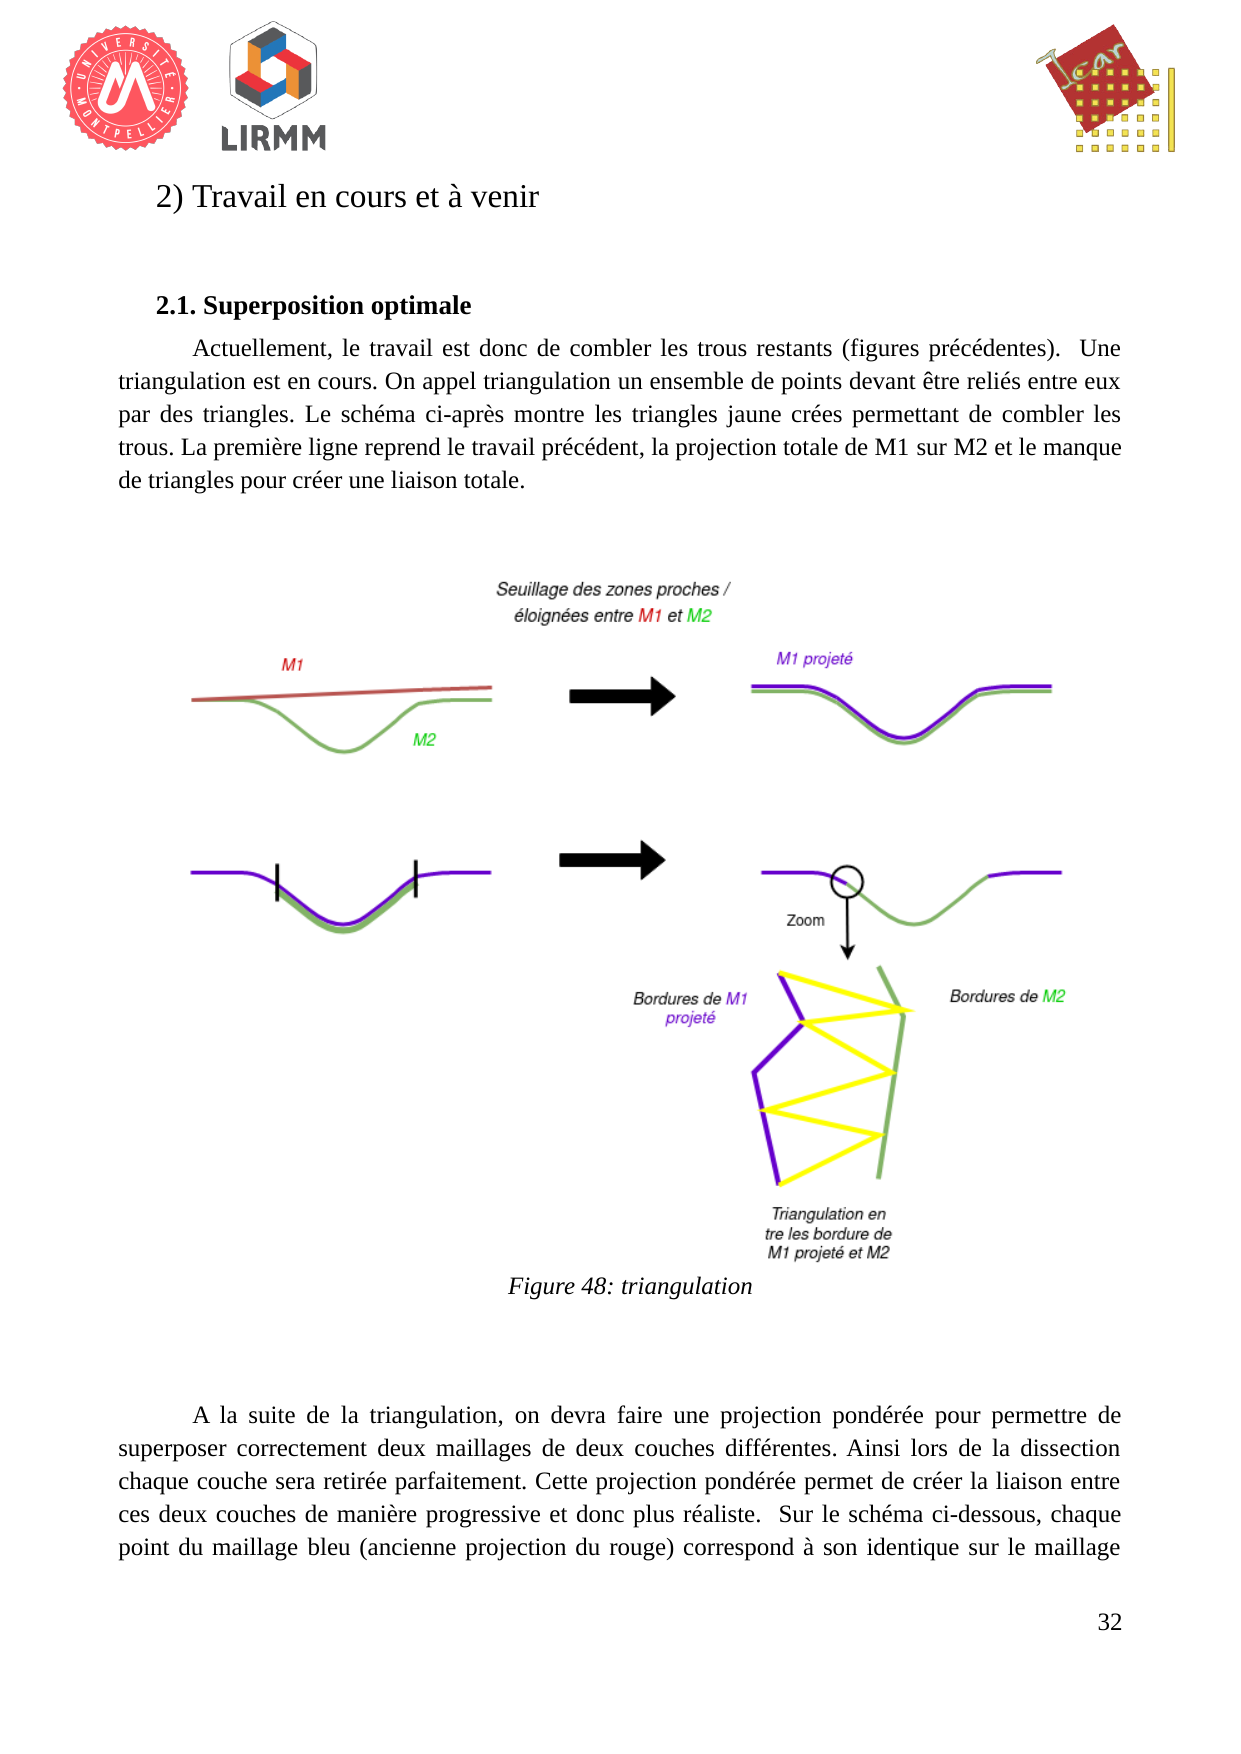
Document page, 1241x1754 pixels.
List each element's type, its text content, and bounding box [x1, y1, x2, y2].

subtitle 2.1. Superposition optimale [156, 289, 1122, 321]
subtitle 2) Travail en cours et à venir [156, 176, 1122, 215]
text A la suite de la triangulation, on devra faire une projection pondérée pour permettre de superposer correctement deux maillages de deux couches différentes. Ainsi lors de la dissection chaque couche sera retirée parfaitement. Cette projection pondérée permet de créer la liaison entre ces deux couches de manière progressive et donc plus réaliste. Sur le schéma ci-dessous, chaque point du maillage bleu (ancienne projection du rouge) correspond à son identique sur le maillage [118, 1400, 1122, 1561]
picture [203, 16, 343, 155]
text Actuellement, le travail est donc de combler les trous restants (figures précédentes). Une triangulation est en cours. On appel triangulation un ensemble de points devant être reliés entre eux par des triangles. Le schéma ci-après montre les triangles jaune crées permettant de combler les trous. La première ligne reprend le travail précédent, la projection totale de M1 sur M2 et le manque de triangles pour créer une liaison totale. [118, 333, 1122, 494]
picture [1025, 6, 1177, 154]
picture [57, 13, 201, 156]
picture [189, 572, 1074, 1266]
text Figure 48: triangulation [189, 1266, 1074, 1300]
